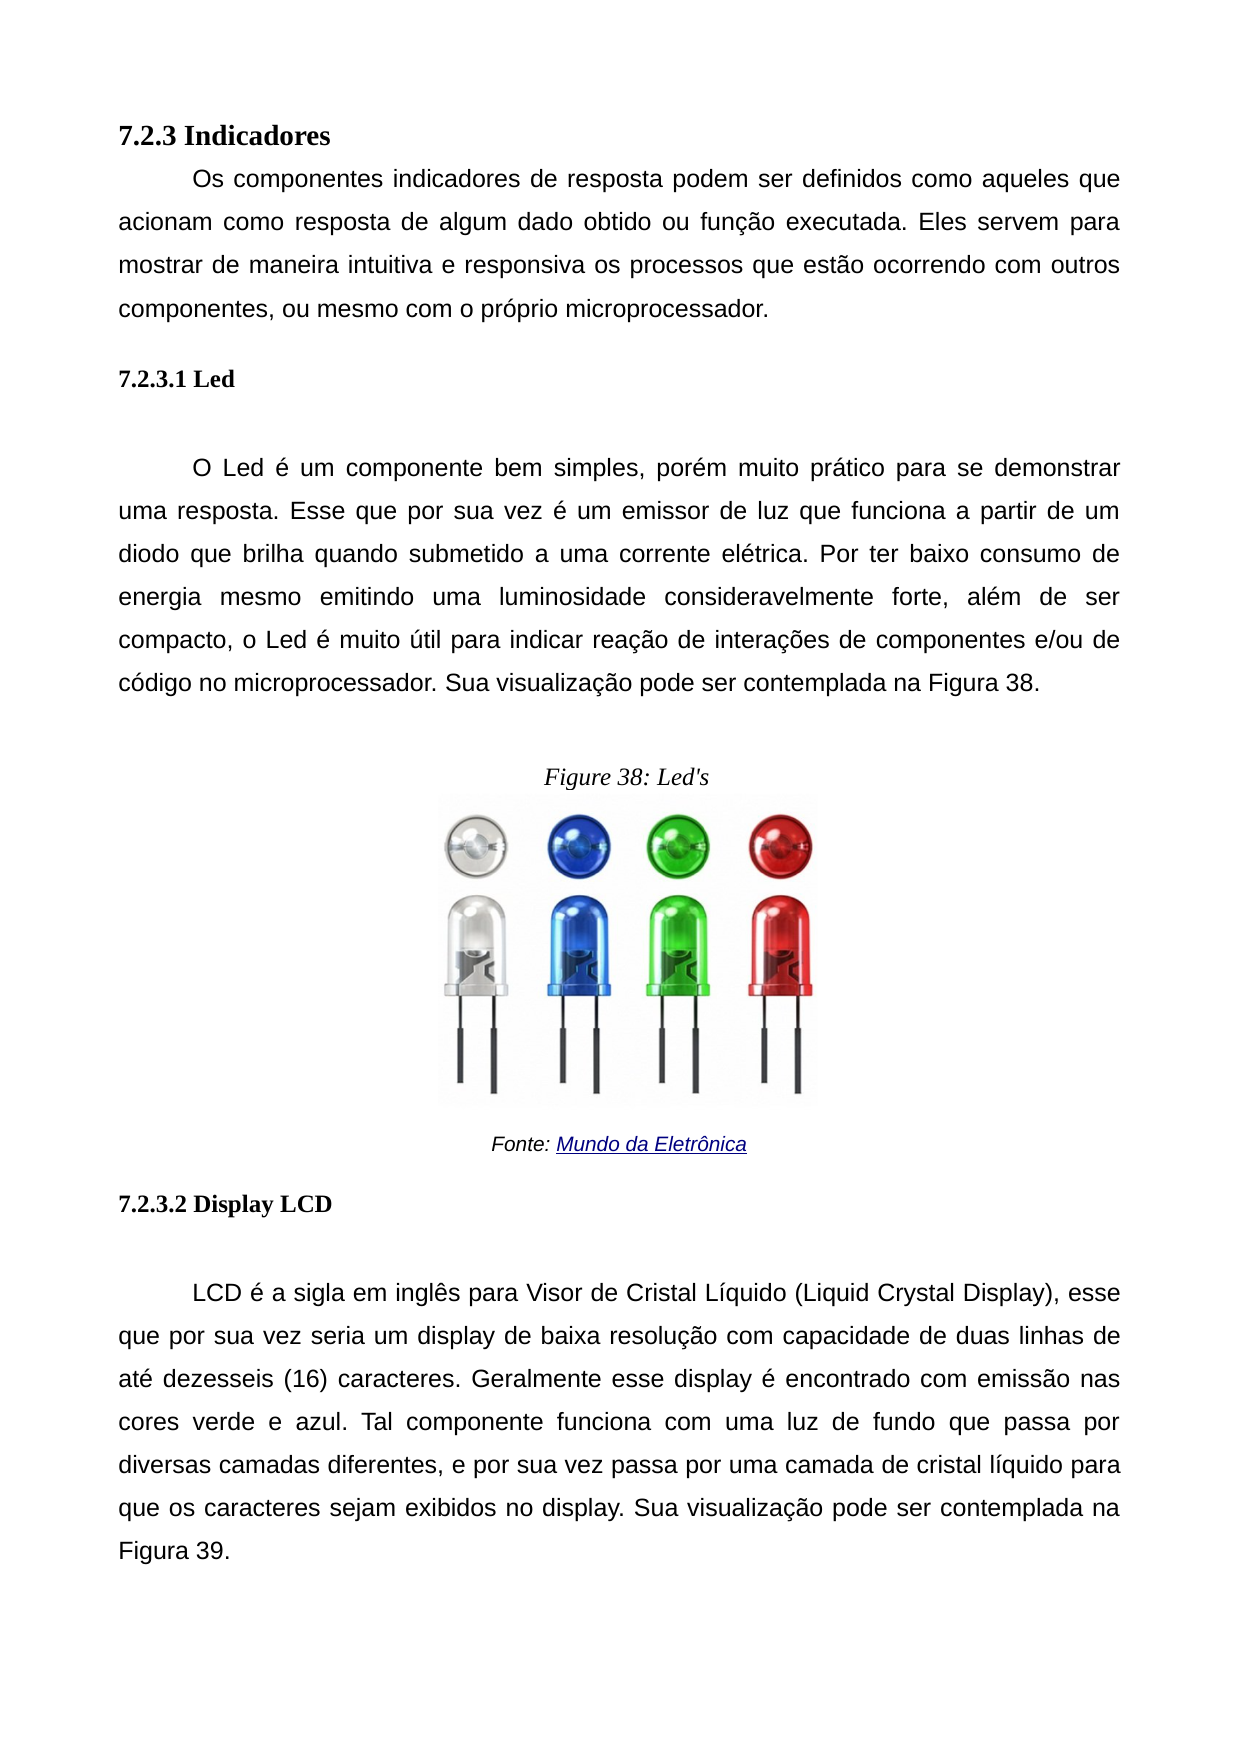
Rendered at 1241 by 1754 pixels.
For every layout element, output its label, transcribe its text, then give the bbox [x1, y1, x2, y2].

text O Led é um componente bem simples, porém muito prático para se demonstrar uma resposta. Esse que por sua vez é um emissor de luz que funciona a partir de um diodo que brilha quando submetido a uma corrente elétrica. Por ter baixo consumo de energia mesmo emitindo uma luminosidade consideravelmente forte, além de ser compacto, o Led é muito útil para indicar reação de interações de componentes e/ou de código no microprocessador. Sua visualização pode ser contemplada na Figura 38. [118, 453, 1122, 697]
subtitle 7.2.3.2 Display LCD [118, 1189, 1122, 1217]
subtitle 7.2.3 Indicadores [118, 118, 1122, 152]
text Figure 38: Led's [438, 762, 817, 790]
text Fonte: Mundo da Eletrônica [118, 726, 1122, 1156]
picture [438, 790, 818, 1120]
subtitle 7.2.3.1 Led [118, 364, 1122, 392]
text Os componentes indicadores de resposta podem ser definidos como aqueles que acionam como resposta de algum dado obtido ou função executada. Eles servem para mostrar de maneira intuitiva e responsiva os processos que estão ocorrendo com outros componentes, ou mesmo com o próprio microprocessador. [118, 164, 1122, 322]
text LCD é a sigla em inglês para Visor de Cristal Líquido (Liquid Crystal Display), esse que por sua vez seria um display de baixa resolução com capacidade de duas linhas de até dezesseis (16) caracteres. Geralmente esse display é encontrado com emissão nas cores verde e azul. Tal componente funciona com uma luz de fundo que passa por diversas camadas diferentes, e por sua vez passa por uma camada de cristal líquido para que os caracteres sejam exibidos no display. Sua visualização pode ser contemplada na Figura 39. [118, 1278, 1122, 1565]
